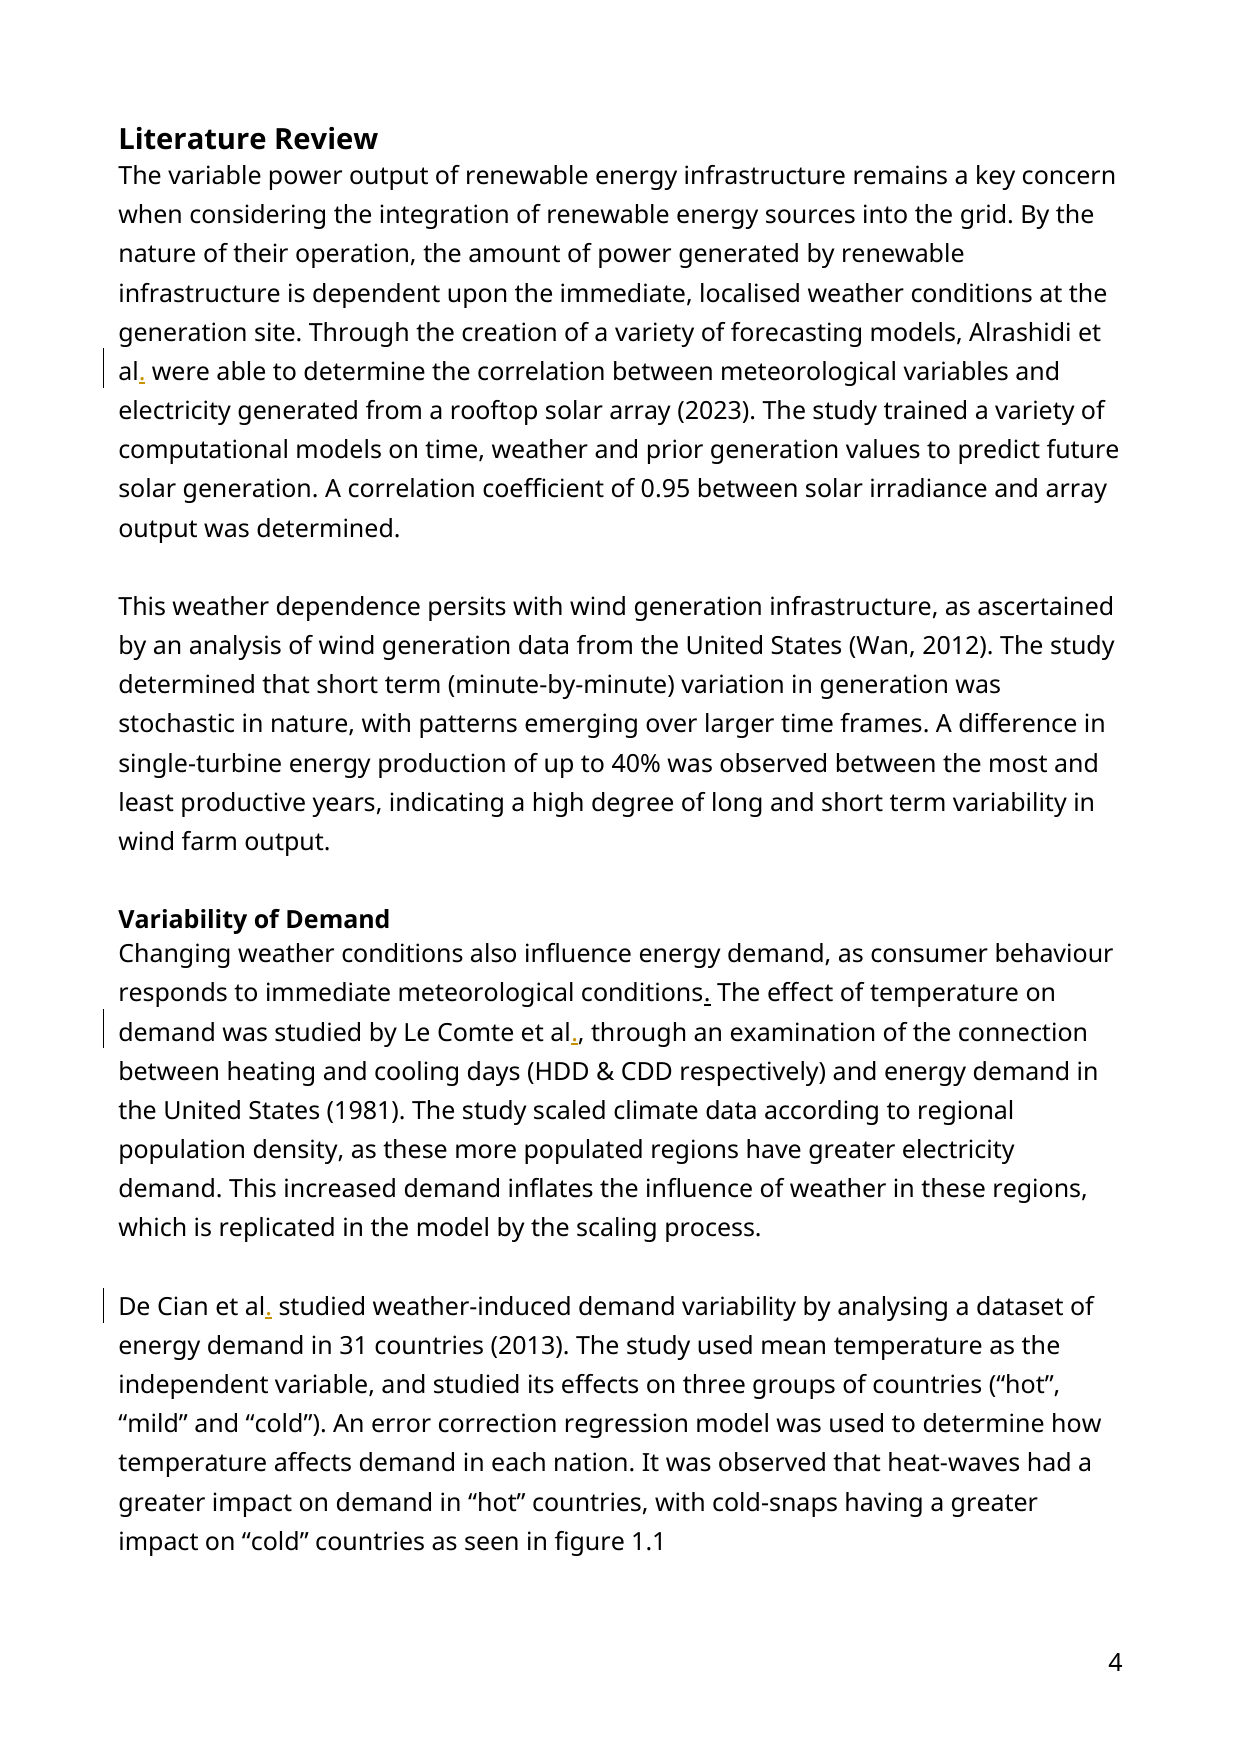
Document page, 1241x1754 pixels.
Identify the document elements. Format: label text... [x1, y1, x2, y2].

text Changing weather conditions also influence energy demand, as consumer behaviour responds to immediate meteorological conditions. The effect of temperature on demand was studied by Le Comte et al., through an examination of the connection between heating and cooling days (HDD & CDD respectively) and energy demand in the United States (1981). The study scaled climate data according to regional population density, as these more populated regions have greater electricity demand. This increased demand inflates the influence of weather in these regions, which is replicated in the model by the scaling process. [118, 936, 1122, 1244]
subtitle Literature Review [118, 118, 1122, 158]
text De Cian et al. studied weather-induced demand variability by analysing a dataset of energy demand in 31 countries (2013). The study used mean temperature as the independent variable, and studied its effects on three groups of countries (“hot”, “mild” and “cold”). An error correction regression model was used to determine how temperature affects demand in each nation. It was observed that heat-waves had a greater impact on demand in “hot” countries, with cold-snaps having a greater impact on “cold” countries as seen in figure 1.1 [118, 1288, 1122, 1557]
subtitle Variability of Demand [118, 902, 1122, 936]
text This weather dependence persits with wind generation infrastructure, as ascertained by an analysis of wind generation data from the United States (Wan, 2012). The study determined that short term (minute-by-minute) variation in generation was stochastic in nature, with patterns emerging over larger time frames. A difference in single-turbine energy production of up to 40% was observed between the most and least productive years, indicating a high degree of long and short term variability in wind farm output. [118, 588, 1122, 858]
text The variable power output of renewable energy infrastructure remains a key concern when considering the integration of renewable energy sources into the grid. By the nature of their operation, the amount of power generated by renewable infrastructure is dependent upon the immediate, localised weather conditions at the generation site. Through the creation of a variety of forecasting models, Alrashidi et al. were able to determine the correlation between meteorological variables and electricity generated from a rooftop solar array (2023). The study trained a variety of computational models on time, weather and prior generation values to predict future solar generation. A correlation coefficient of 0.95 between solar irradiance and array output was determined. [118, 158, 1122, 544]
